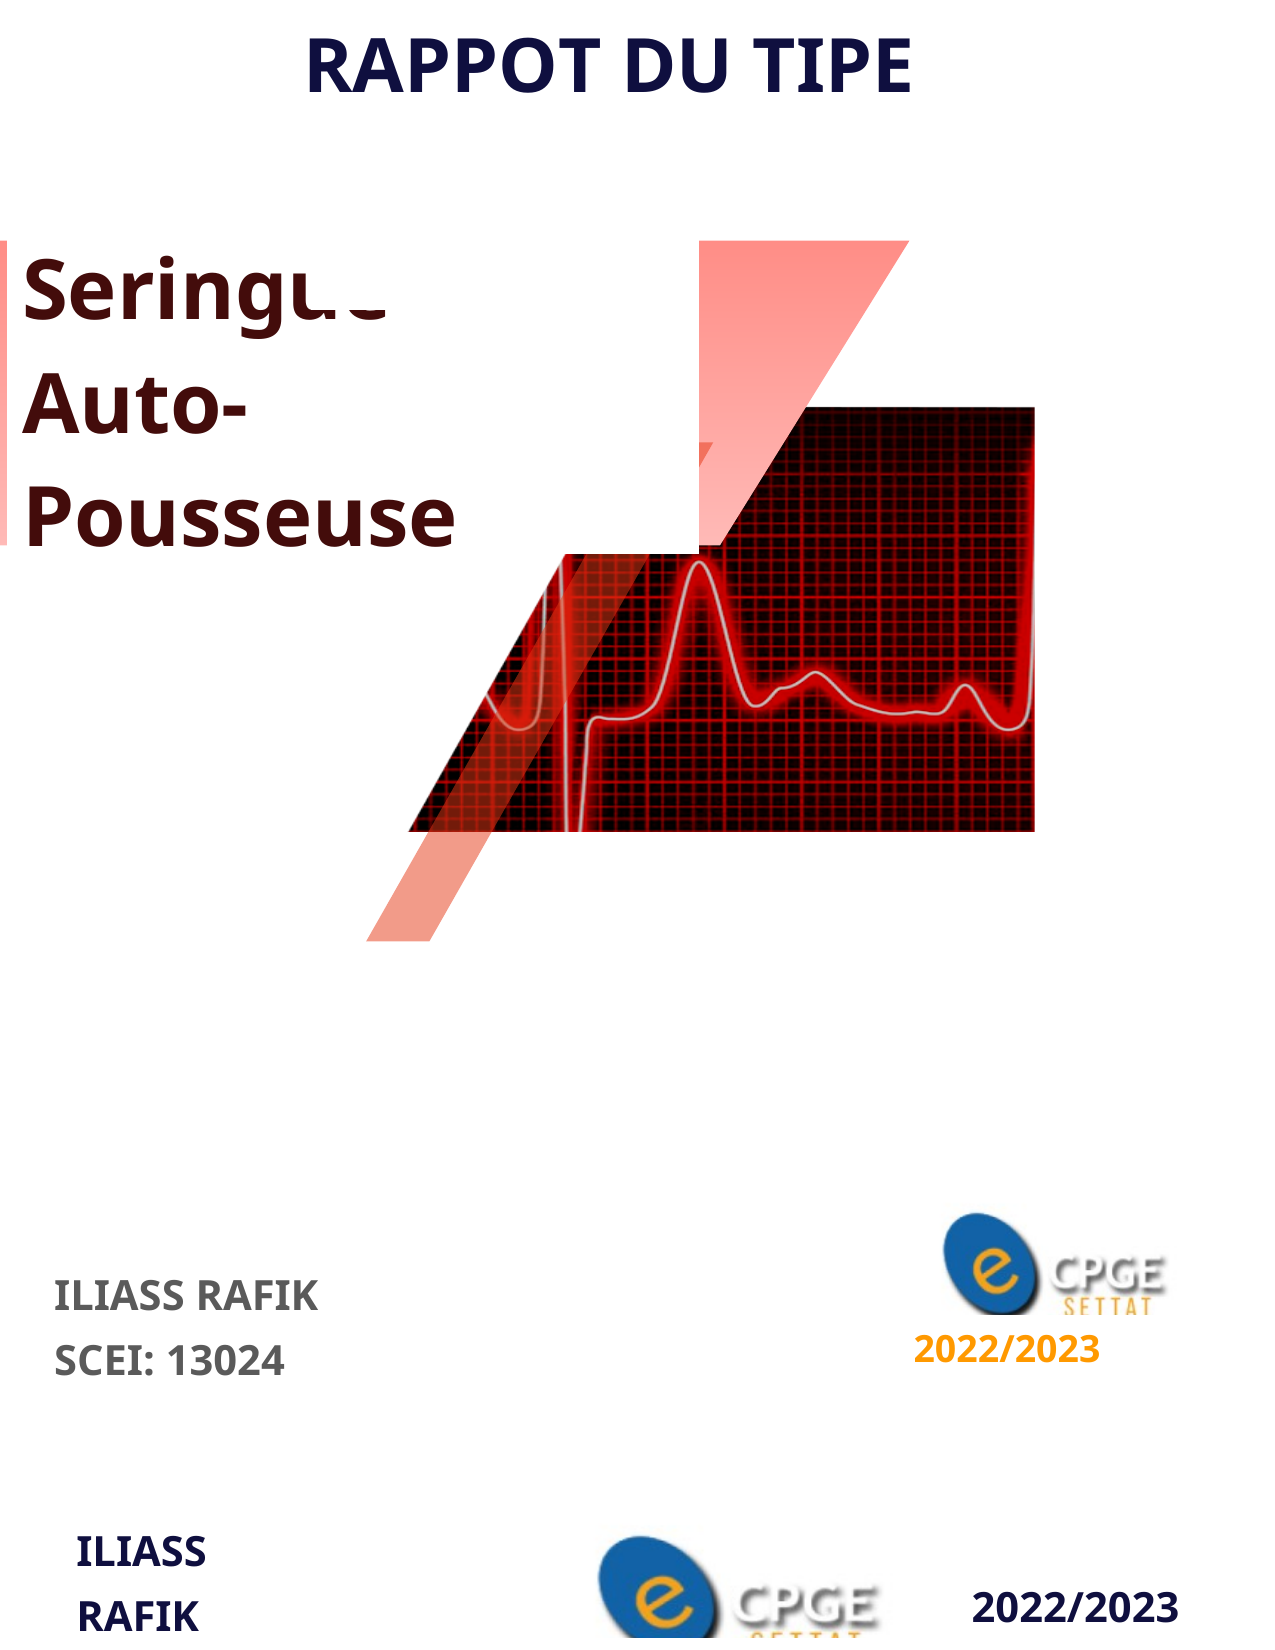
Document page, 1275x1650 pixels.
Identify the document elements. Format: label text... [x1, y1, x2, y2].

text ILIASS RAFIK [54, 1266, 361, 1323]
table_header [580, 185, 596, 223]
table_header [120, 185, 311, 223]
text ILIASS RAFIK [76, 1522, 325, 1642]
table_header [120, 0, 930, 310]
subtitle 2022/2023 [971, 1578, 1223, 1635]
title Seringue Auto-Pousseuse (SAP) [22, 231, 684, 546]
table_header [1034, 397, 1198, 510]
text 2022/2023 [913, 1323, 1260, 1374]
text SCEI: 13024 [54, 1331, 361, 1388]
